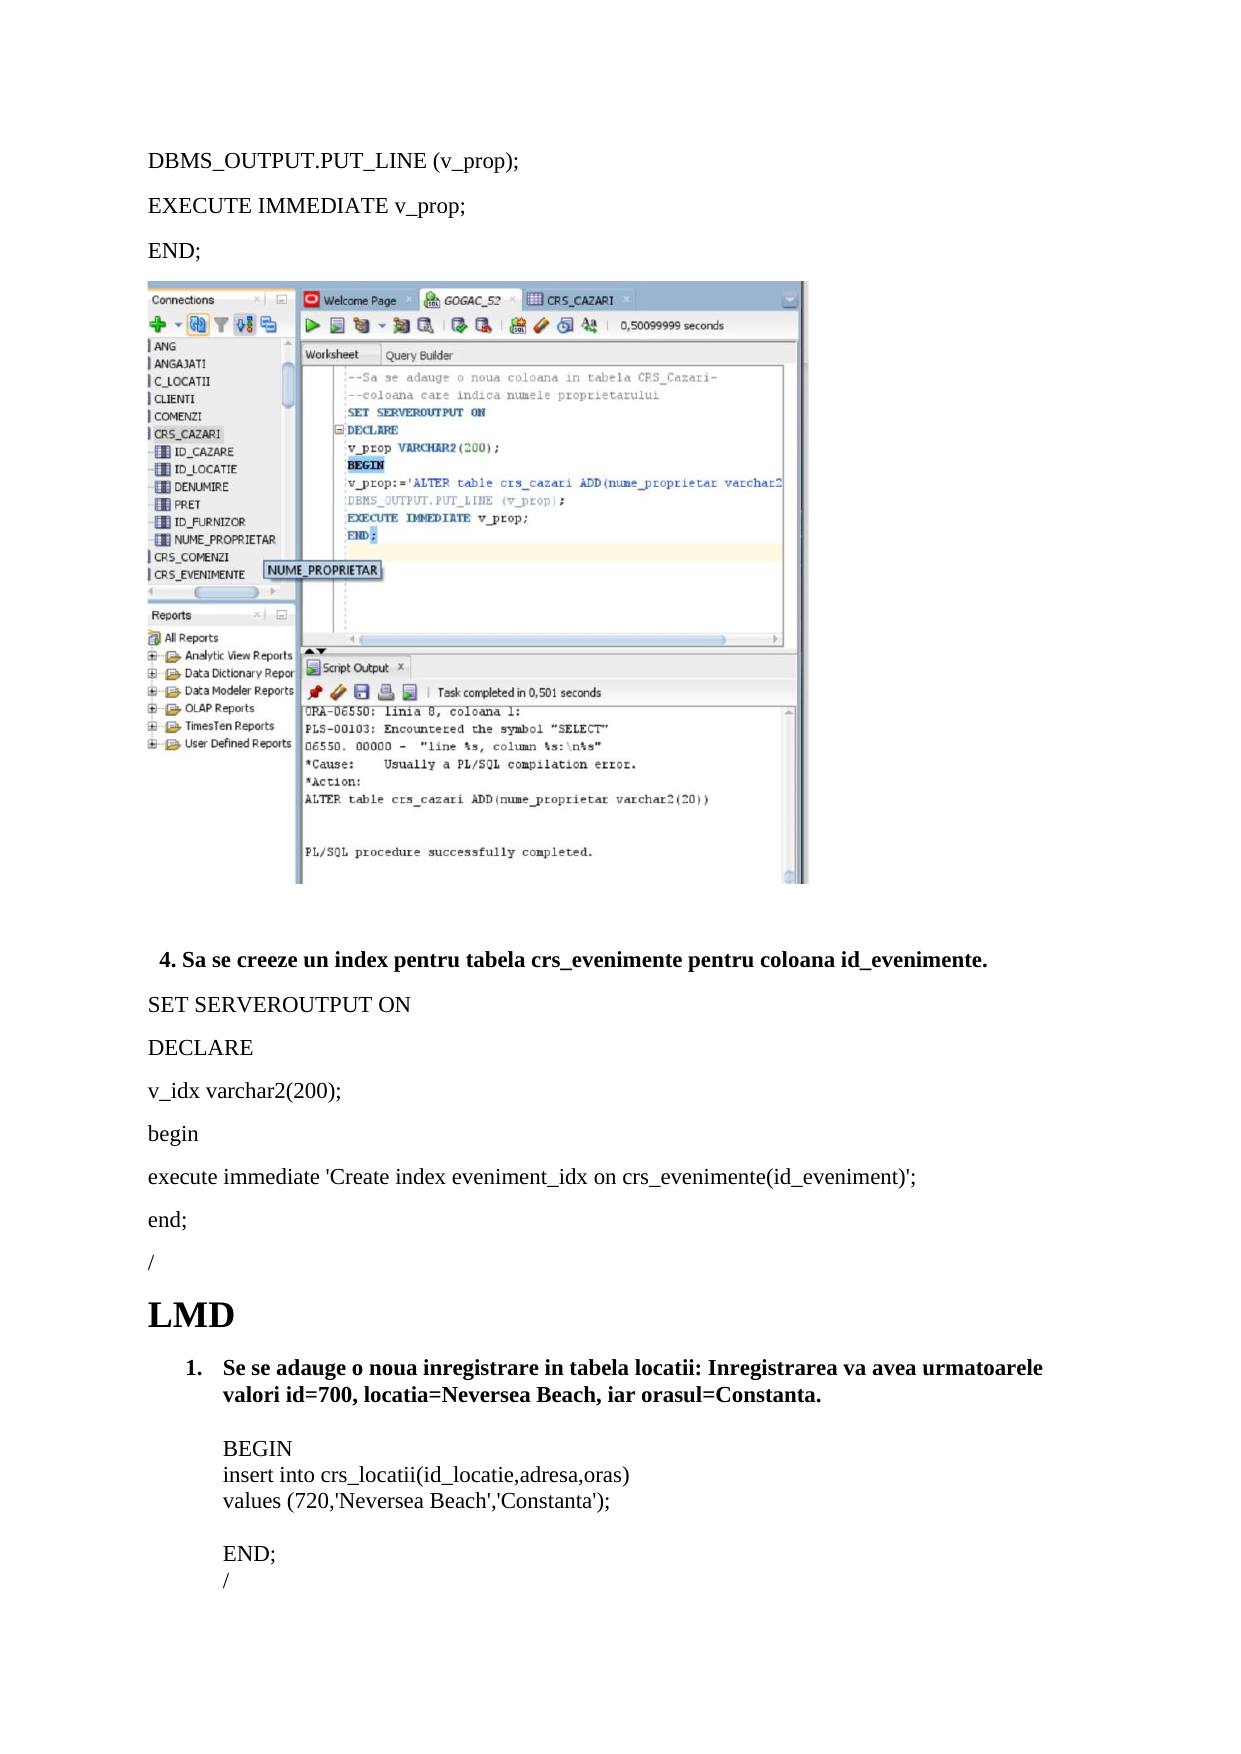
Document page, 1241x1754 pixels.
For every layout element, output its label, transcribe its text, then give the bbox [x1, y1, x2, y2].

text begin [148, 1120, 1093, 1146]
list Se se adauge o noua inregistrare in tabela locatii: Inregistrarea va avea urmatoarele valori id=700, locatia=Neversea Beach, iar orasul=Constanta. [185, 1354, 1093, 1407]
list insert into crs_locatii(id_locatie,adresa,oras) [223, 1461, 1093, 1488]
text END; [148, 237, 1093, 263]
text / [148, 1249, 1093, 1275]
list values (720,'Neversea Beach','Constanta'); [223, 1488, 1093, 1514]
text LMD [148, 1292, 1093, 1335]
list END; [223, 1540, 1093, 1567]
text execute immediate 'Create index eveniment_idx on crs_evenimente(id_eveniment)'; [148, 1163, 1093, 1189]
list BEGIN [223, 1435, 1093, 1461]
text DBMS_OUTPUT.PUT_LINE (v_prop); [148, 148, 1093, 174]
list / [223, 1567, 1093, 1593]
text EXECUTE IMMEDIATE v_prop; [148, 192, 1093, 218]
text end; [148, 1206, 1093, 1232]
text SET SERVEROUTPUT ON [148, 991, 1093, 1017]
text 4. Sa se creeze un index pentru tabela crs_evenimente pentru coloana id_evenimente. [148, 946, 1093, 973]
text DECLARE [148, 1034, 1093, 1060]
text v_idx varchar2(200); [148, 1077, 1093, 1103]
